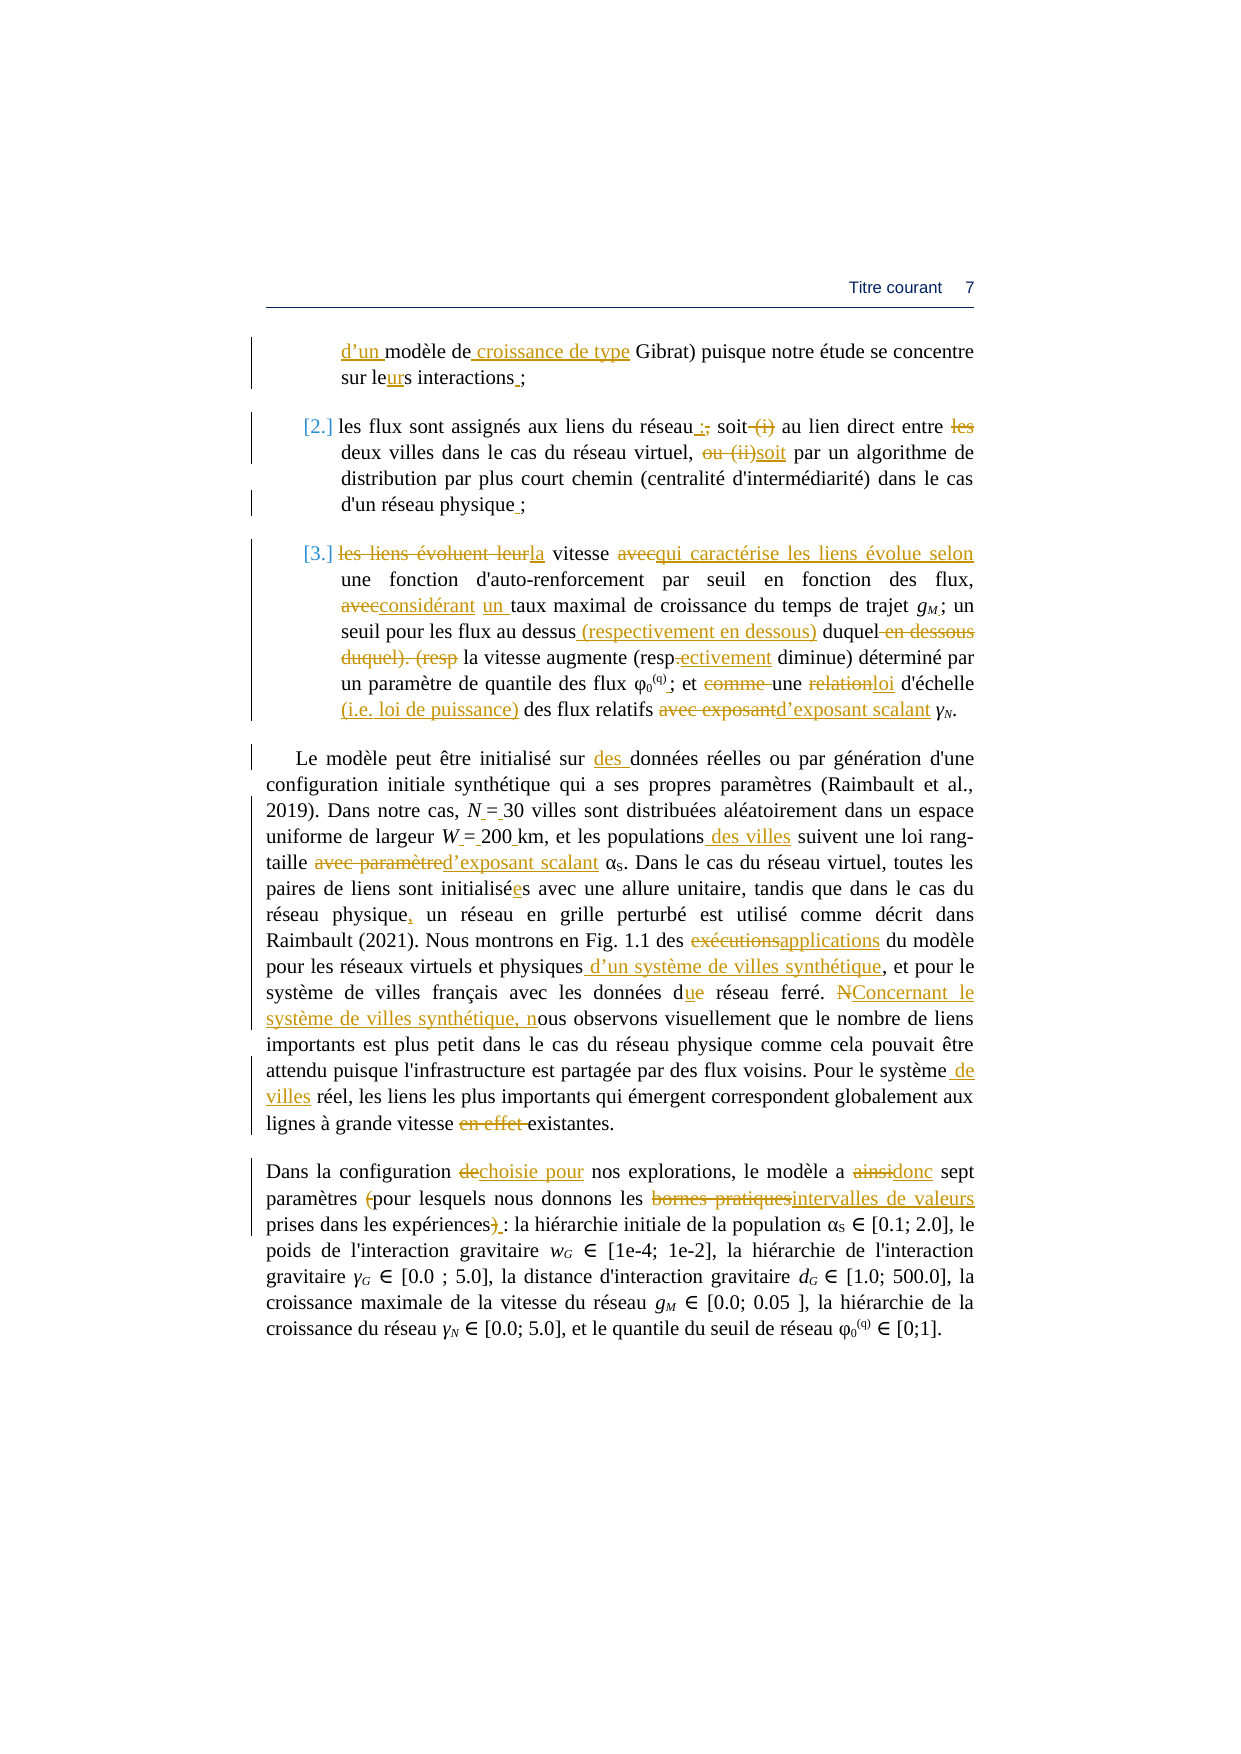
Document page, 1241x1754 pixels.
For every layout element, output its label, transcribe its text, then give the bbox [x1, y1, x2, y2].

list les flux sont assignés aux liens du réseau : soit au lien direct entre deux villes dans le cas du réseau virtuel, soit par un algorithme de distribution par plus court chemin (centralité d'intermédiarité) dans le cas d'un réseau physique ; [303, 412, 974, 516]
text Le modèle peut être initialisé sur des données réelles ou par génération d'une configuration initiale synthétique qui a ses propres paramètres (Raimbault et al., 2019). Dans notre cas, N = 30 villes sont distribuées aléatoirement dans un espace uniforme de largeur W = 200 km, et les populations des villes suivent une loi rang-taille d’exposant scalant αS. Dans le cas du réseau virtuel, toutes les paires de liens sont initialisées avec une allure unitaire, tandis que dans le cas du réseau physique, un réseau en grille perturbé est utilisé comme décrit dans Raimbault (2021). Nous montrons en Fig. 1.1 des applications du modèle pour les réseaux virtuels et physiques d’un système de villes synthétique, et pour le système de villes français avec les données du réseau ferré. Concernant le système de villes synthétique, nous observons visuellement que le nombre de liens importants est plus petit dans le cas du réseau physique comme cela pouvait être attendu puisque l'infrastructure est partagée par des flux voisins. Pour le système de villes réel, les liens les plus importants qui émergent correspondent globalement aux lignes à grande vitesse existantes. [266, 744, 974, 1134]
list les populations des villes évoluent suivant les flux d'interaction gravitaires de poids unitaire wG, avec un paramètre de décroissance de la distance dG; les flux sont d’autant plus importants que les villes sont peuplées, ce qui est représenté formellement dans le modèle par un exposant scalant γG ; les villes n'ont pas de croissance endogène (absence d’un modèle de croissance de type Gibrat) puisque notre étude se concentre sur leurs interactions ; [303, 337, 974, 389]
text Dans la configuration choisie pour nos explorations, le modèle a donc sept paramètres pour lesquels nous donnons les intervalles de valeurs prises dans les expériences : la hiérarchie initiale de la population αS ∈ [0.1; 2.0], le poids de l'interaction gravitaire wG ∈ [1e-4; 1e-2], la hiérarchie de l'interaction gravitaire γG ∈ [0.0 ; 5.0], la distance d'interaction gravitaire dG ∈ [1.0; 500.0], la croissance maximale de la vitesse du réseau gM ∈ [0.0; 0.05 ], la hiérarchie de la croissance du réseau γN ∈ [0.0; 5.0], et le quantile du seuil de réseau φ0(q) ∈ [0;1]. [266, 1157, 974, 1340]
list la vitesse qui caractérise les liens évolue selon une fonction d'auto-renforcement par seuil en fonction des flux, considérant un taux maximal de croissance du temps de trajet gM ; un seuil pour les flux au dessus (respectivement en dessous) duquel la vitesse augmente (respectivement diminue) déterminé par un paramètre de quantile des flux φ0(q) ; et une loi d'échelle (i.e. loi de puissance) des flux relatifs d’exposant scalant γN. [303, 539, 974, 721]
